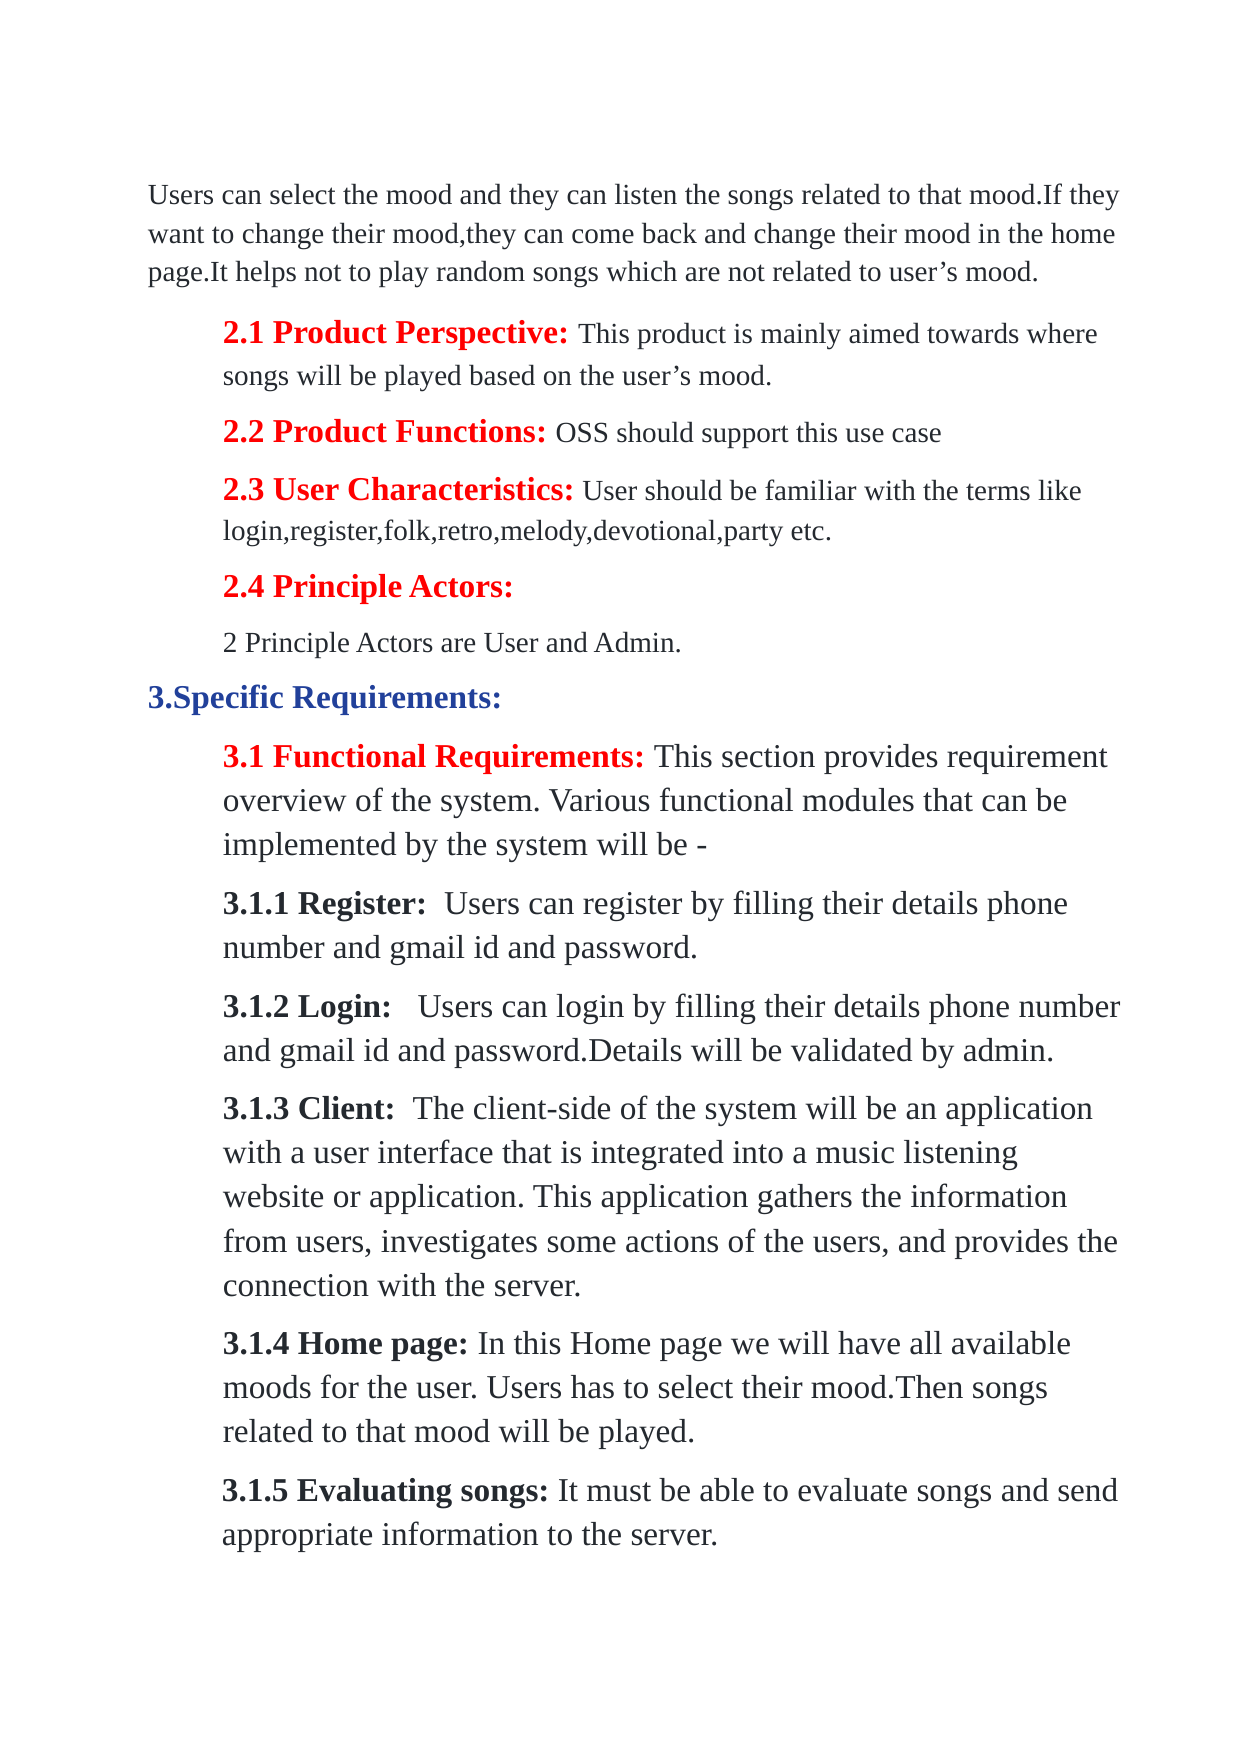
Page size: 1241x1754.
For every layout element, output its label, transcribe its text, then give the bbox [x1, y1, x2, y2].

list 2.1 Product Perspective: This product is mainly aimed towards where songs will be played based on the user’s mood. [185, 307, 1128, 391]
text 3.1.5 Evaluating songs: It must be able to evaluate songs and send appropriate information to the server. [148, 1470, 1128, 1553]
list 3.1.2 Login: Users can login by filling their details phone number and gmail id and password.Details will be validated by admin. [185, 986, 1128, 1068]
text 3.Specific Requirements: [148, 678, 1128, 716]
list 3.1.1 Register: Users can register by filling their details phone number and gmail id and password. [185, 883, 1128, 966]
list 3.1.3 Client: The client-side of the system will be an application with a user interface that is integrated into a music listening website or application. This application gathers the information from users, investigates some actions of the users, and provides the connection with the server. [185, 1089, 1128, 1303]
list 2.3 User Characteristics: User should be familiar with the terms like login,register,folk,retro,melody,devotional,party etc. [185, 469, 1128, 546]
text Users can select the mood and they can listen the songs related to that mood.If they want to change their mood,they can come back and change their mood in the home page.It helps not to play random songs which are not related to user’s mood. [148, 177, 1128, 288]
list 2.2 Product Functions: OSS should support this use case [185, 411, 1128, 449]
list 2.4 Principle Actors: [185, 566, 1128, 604]
list 3.1.4 Home page: In this Home page we will have all available moods for the user. Users has to select their mood.Then songs related to that mood will be played. [185, 1323, 1128, 1450]
list 3.1 Functional Requirements: This section provides requirement overview of the system. Various functional modules that can be implemented by the system will be - [185, 736, 1128, 863]
list 2 Principle Actors are User and Admin. [185, 625, 1128, 658]
